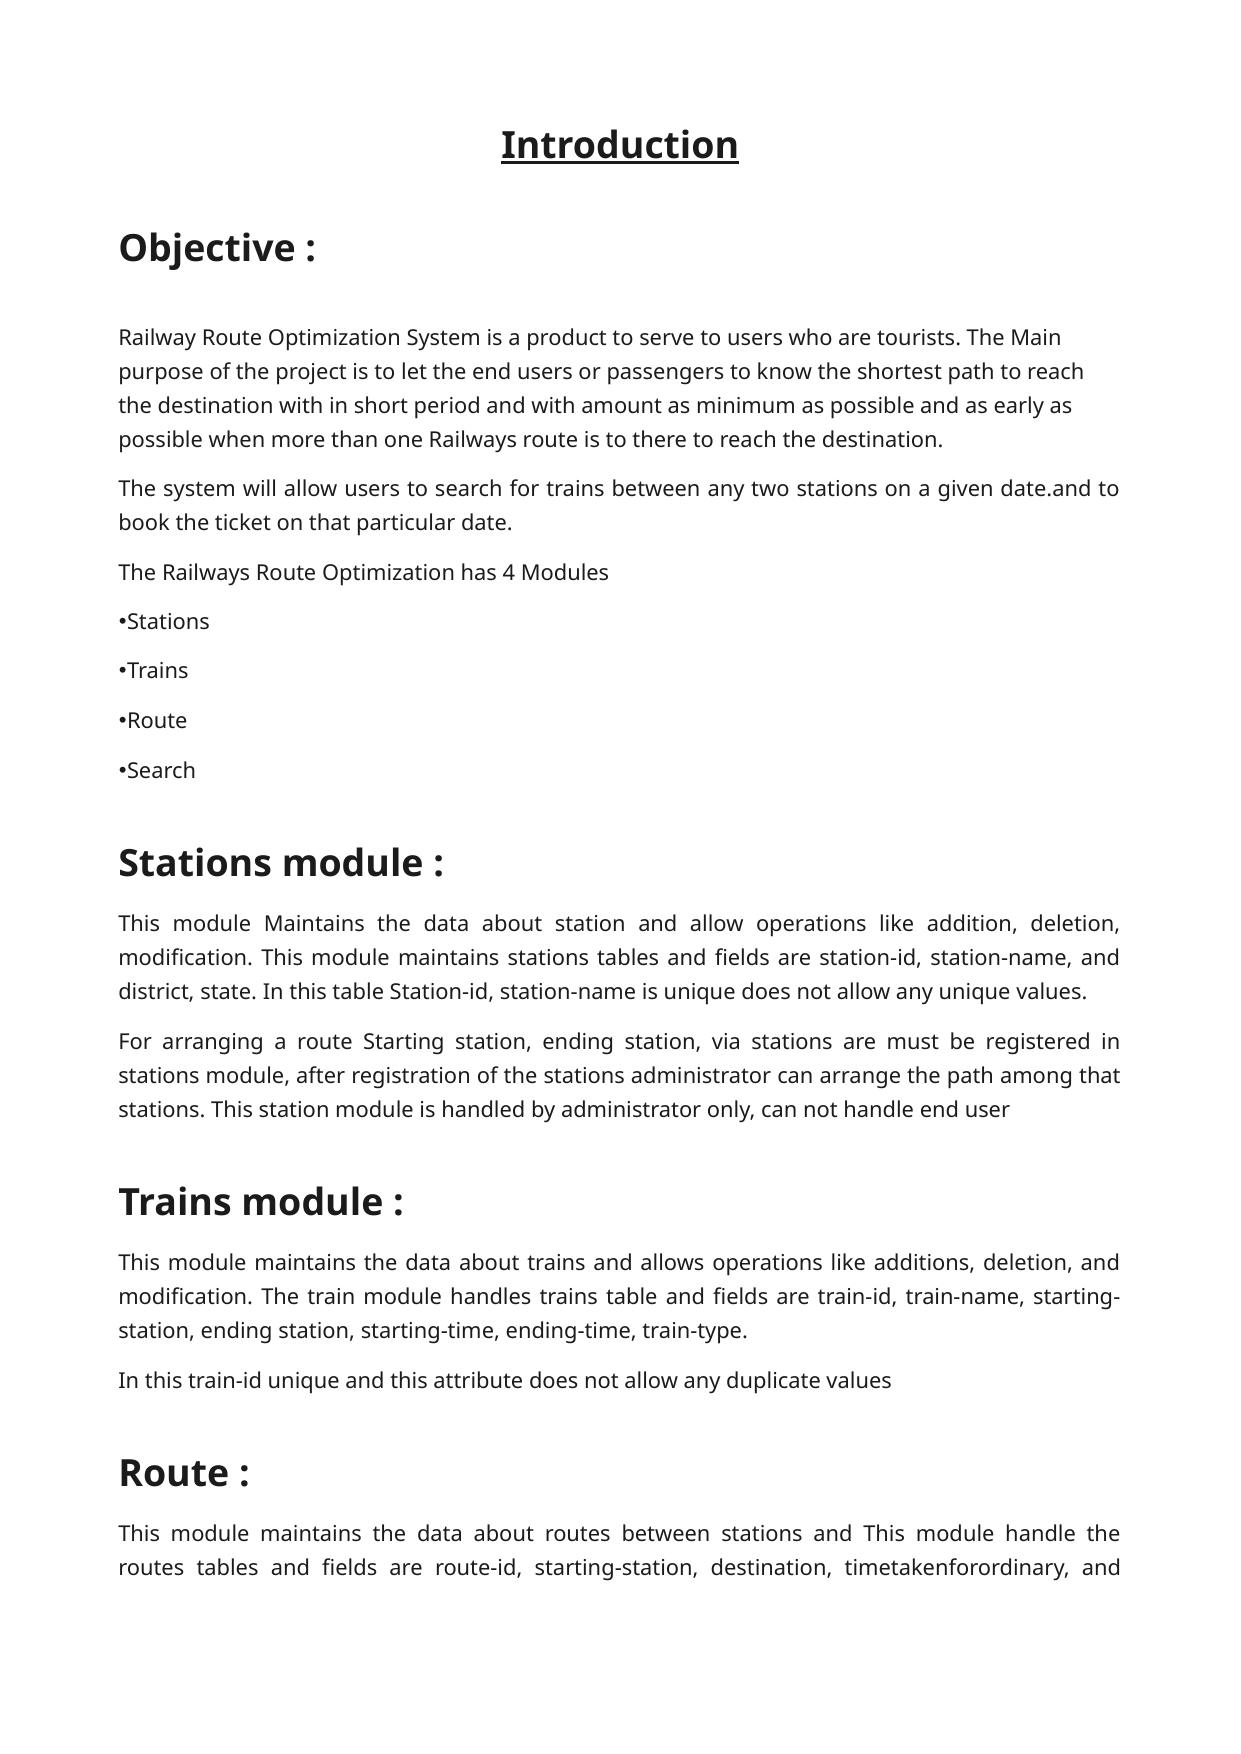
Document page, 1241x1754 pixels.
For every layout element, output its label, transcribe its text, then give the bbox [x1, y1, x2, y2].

text Railway Route Optimization System is a product to serve to users who are tourists. The Main purpose of the project is to let the end users or passengers to know the shortest path to reach the destination with in short period and with amount as minimum as possible and as early as possible when more than one Railways route is to there to reach the destination. [118, 322, 1122, 454]
text For arranging a route Starting station, ending station, via stations are must be registered in stations module, after registration of the stations administrator can arrange the path among that stations. This station module is handled by administrator only, can not handle end user [118, 1026, 1122, 1124]
subtitle Trains module : [118, 1175, 1122, 1226]
text This module maintains the data about routes between stations and This module handle the routes tables and fields are route-id, starting-station, destination, timetakenforordinary, and [118, 1518, 1122, 1582]
text •Search [118, 755, 1122, 785]
subtitle Stations module : [118, 836, 1122, 887]
text •Trains [118, 655, 1122, 685]
text The Railways Route Optimization has 4 Modules [118, 557, 1122, 587]
text The system will allow users to search for trains between any two stations on a given date.and to book the ticket on that particular date. [118, 473, 1122, 537]
text This module maintains the data about trains and allows operations like additions, deletion, and modification. The train module handles trains table and fields are train-id, train-name, starting-station, ending station, starting-time, ending-time, train-type. [118, 1247, 1122, 1345]
text In this train-id unique and this attribute does not allow any duplicate values [118, 1365, 1122, 1395]
subtitle Objective : [118, 221, 1122, 272]
subtitle Route : [118, 1446, 1122, 1497]
text •Stations [118, 606, 1122, 635]
text •Route [118, 705, 1122, 735]
text This module Maintains the data about station and allow operations like addition, deletion, modification. This module maintains stations tables and fields are station-id, station-name, and district, state. In this table Station-id, station-name is unique does not allow any unique values. [118, 908, 1122, 1006]
subtitle Introduction [118, 118, 1122, 169]
